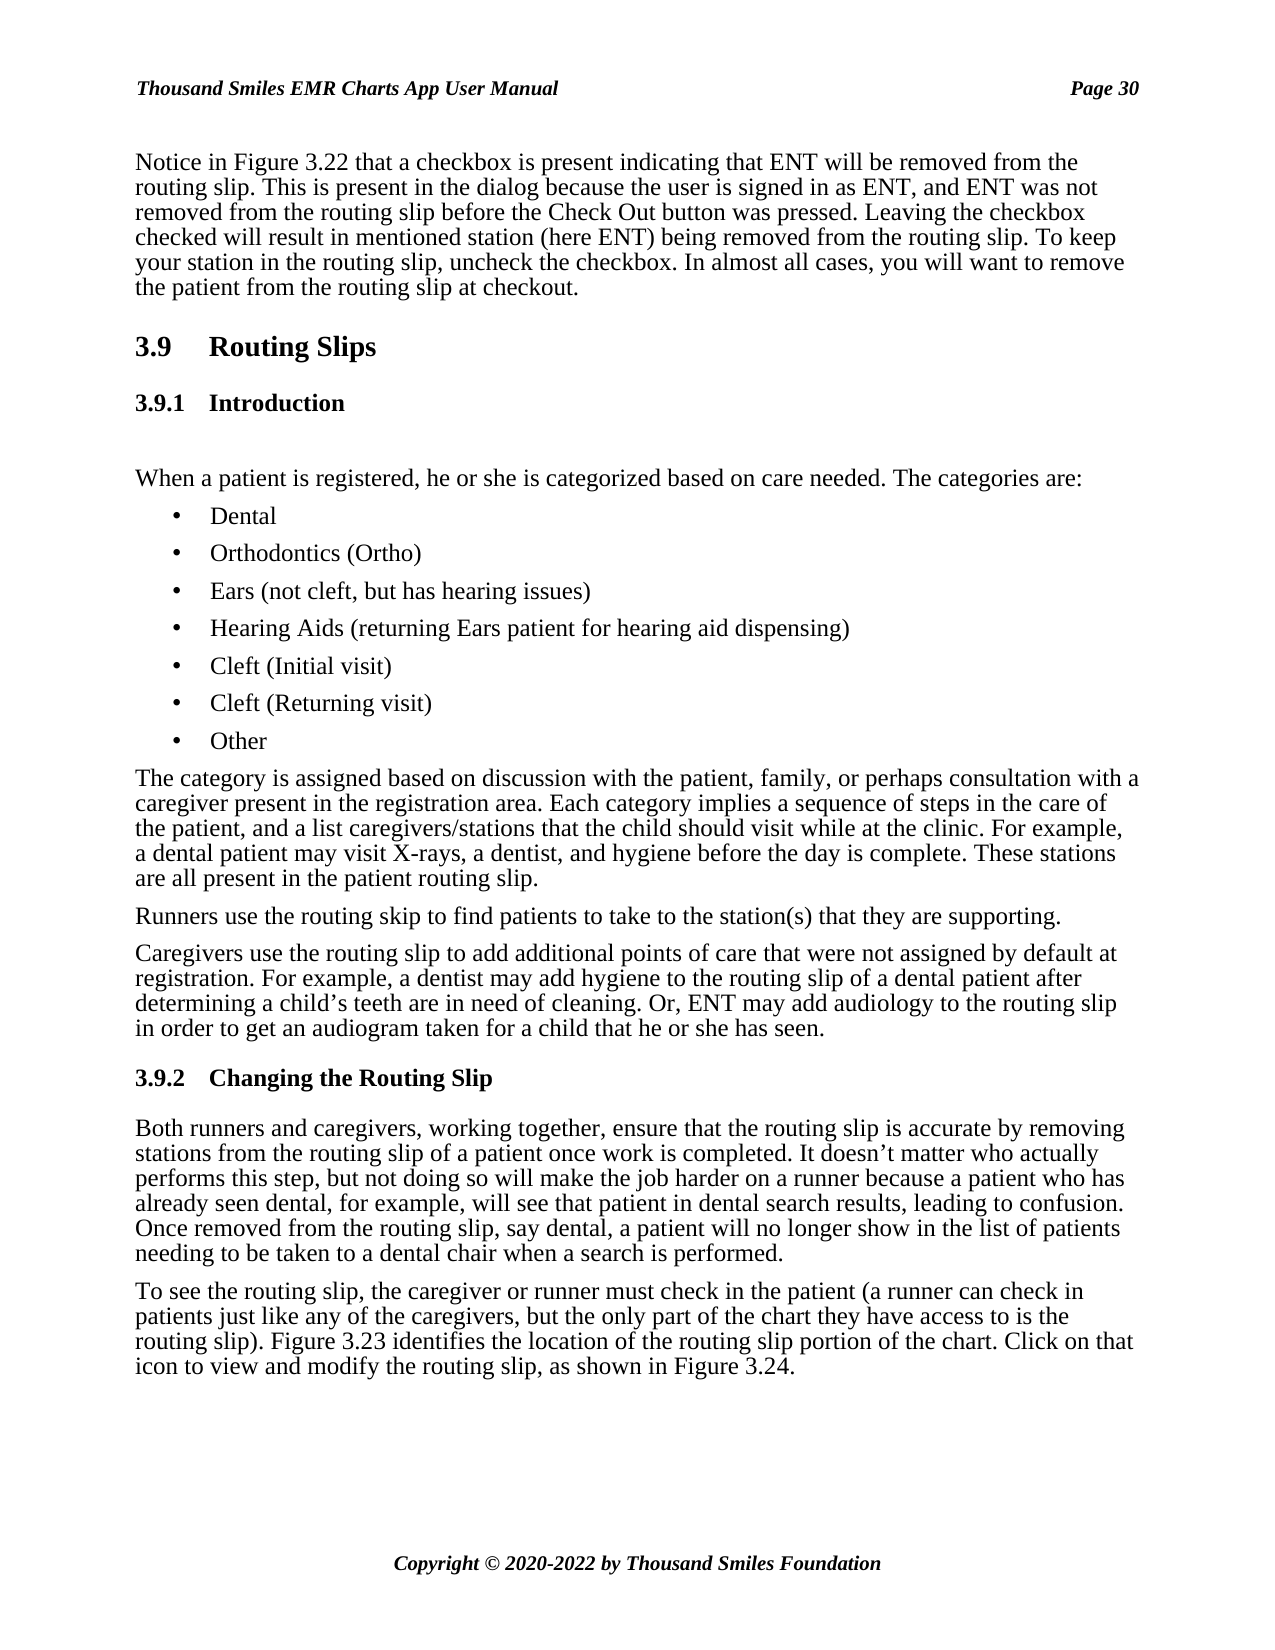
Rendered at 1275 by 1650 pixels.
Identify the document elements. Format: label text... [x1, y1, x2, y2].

list Cleft (Returning visit) [172, 692, 1140, 717]
text Both runners and caregivers, working together, ensure that the routing slip is accurate by removing stations from the routing slip of a patient once work is completed. It doesn’t matter who actually performs this step, but not doing so will make the job harder on a runner because a patient who has already seen dental, for example, will see that patient in dental search results, leading to confusion. Once removed from the routing slip, say dental, a patient will no longer show in the list of patients needing to be taken to a dental chair when a search is performed. [135, 1117, 1140, 1267]
list Hearing Aids (returning Ears patient for hearing aid dispensing) [172, 617, 1140, 642]
list Ears (not cleft, but has hearing issues) [172, 579, 1140, 604]
list Cleft (Initial visit) [172, 654, 1140, 679]
subtitle Introduction [135, 392, 1140, 417]
text To see the routing slip, the caregiver or runner must check in the patient (a runner can check in patients just like any of the caregivers, but the only part of the chart they have access to is the routing slip). Figure 3.23 identifies the location of the routing slip portion of the chart. Click on that icon to view and modify the routing slip, as shown in Figure 3.24. [135, 1279, 1140, 1379]
subtitle Changing the Routing Slip [135, 1067, 1140, 1092]
text Notice in Figure 3.22 that a checkbox is present indicating that ENT will be removed from the routing slip. This is present in the dialog because the user is signed in as ENT, and ENT was not removed from the routing slip before the Check Out button was pressed. Leaving the checkbox checked will result in mentioned station (here ENT) being removed from the routing slip. To keep your station in the routing slip, uncheck the checkbox. In almost all cases, you will want to remove the patient from the routing slip at checkout. [135, 150, 1140, 300]
text Caregivers use the routing slip to add additional points of care that were not assigned by default at registration. For example, a dentist may add hygiene to the routing slip of a dental patient after determining a child’s teeth are in need of cleaning. Or, ENT may add audiology to the routing slip in order to get an audiogram taken for a child that he or she has seen. [135, 942, 1140, 1042]
text When a patient is registered, he or she is categorized based on care needed. The categories are: [135, 467, 1140, 492]
text The category is assigned based on discussion with the patient, family, or perhaps consultation with a caregiver present in the registration area. Each category implies a sequence of steps in the care of the patient, and a list caregivers/stations that the child should visit while at the clinic. For example, a dental patient may visit X-rays, a dentist, and hygiene before the day is complete. These stations are all present in the patient routing slip. [135, 767, 1140, 892]
subtitle Routing Slips [135, 329, 1140, 363]
list Other [172, 729, 1140, 754]
text Runners use the routing skip to find patients to take to the station(s) that they are supporting. [135, 904, 1140, 929]
list Dental [172, 504, 1140, 529]
list Orthodontics (Ortho) [172, 542, 1140, 567]
